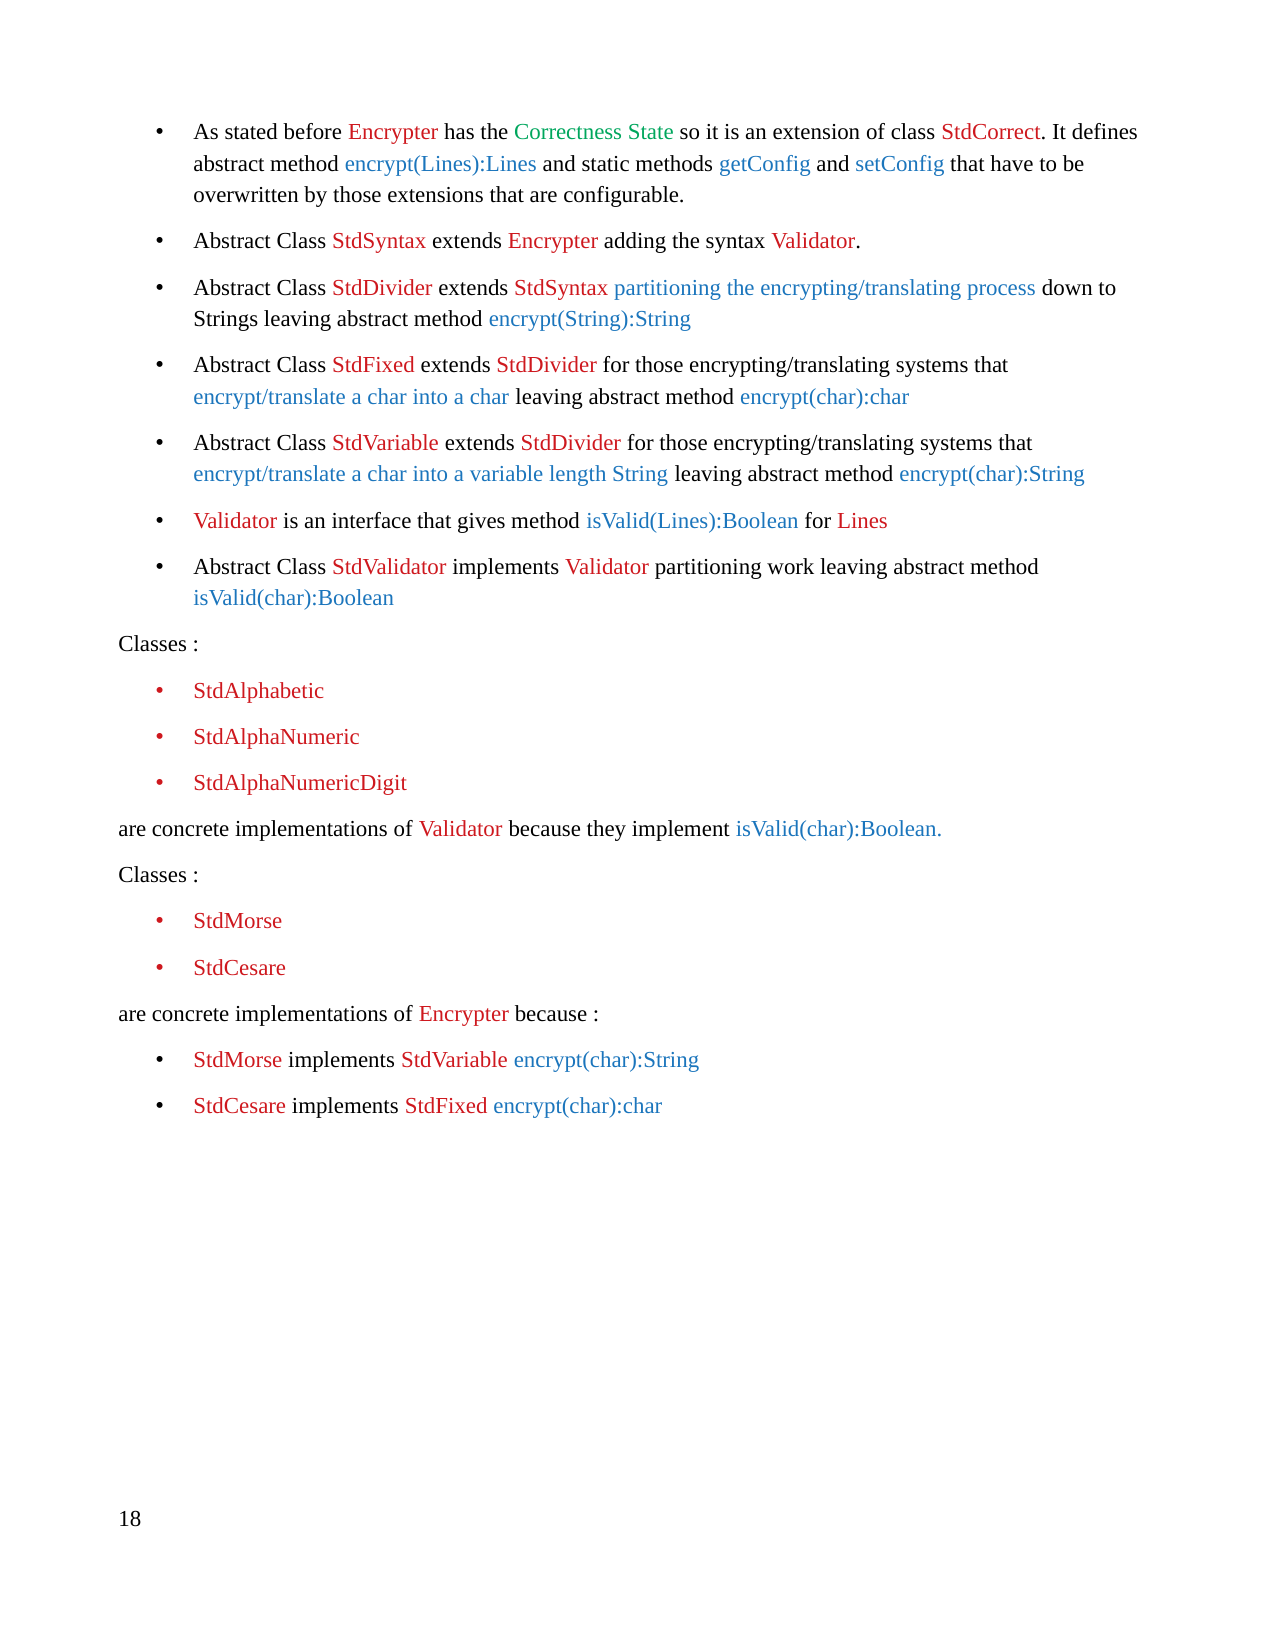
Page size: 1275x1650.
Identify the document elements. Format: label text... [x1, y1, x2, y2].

list As stated before Encrypter has the Correctness State so it is an extension of class StdCorrect. It defines abstract method encrypt(Lines):Lines and static methods getConfig and setConfig that have to be overwritten by those extensions that are configurable. [156, 118, 1157, 208]
list StdMorse [156, 907, 1157, 934]
list StdCesare [156, 953, 1157, 980]
list StdMorse implements StdVariable encrypt(char):String [156, 1046, 1157, 1072]
text Classes : [118, 861, 1157, 888]
text Classes : [118, 631, 1157, 657]
text are concrete implementations of Validator because they implement isValid(char):Boolean. [118, 815, 1157, 841]
list Abstract Class StdSyntax extends Encrypter adding the syntax Validator. [156, 227, 1157, 254]
list StdCesare implements StdFixed encrypt(char):char [156, 1092, 1157, 1118]
list StdAlphaNumeric [156, 723, 1157, 749]
list Abstract Class StdVariable extends StdDivider for those encrypting/translating systems that encrypt/translate a char into a variable length String leaving abstract method encrypt(char):String [156, 429, 1157, 487]
list StdAlphaNumericDigit [156, 769, 1157, 795]
list Validator is an interface that gives method isValid(Lines):Boolean for Lines [156, 507, 1157, 533]
text are concrete implementations of Encrypter because : [118, 1000, 1157, 1026]
list Abstract Class StdFixed extends StdDivider for those encrypting/translating systems that encrypt/translate a char into a char leaving abstract method encrypt(char):char [156, 351, 1157, 409]
list Abstract Class StdDivider extends StdSyntax partitioning the encrypting/translating process down to Strings leaving abstract method encrypt(String):String [156, 273, 1157, 331]
list StdAlphabetic [156, 677, 1157, 703]
list Abstract Class StdValidator implements Validator partitioning work leaving abstract method isValid(char):Boolean [156, 553, 1157, 611]
